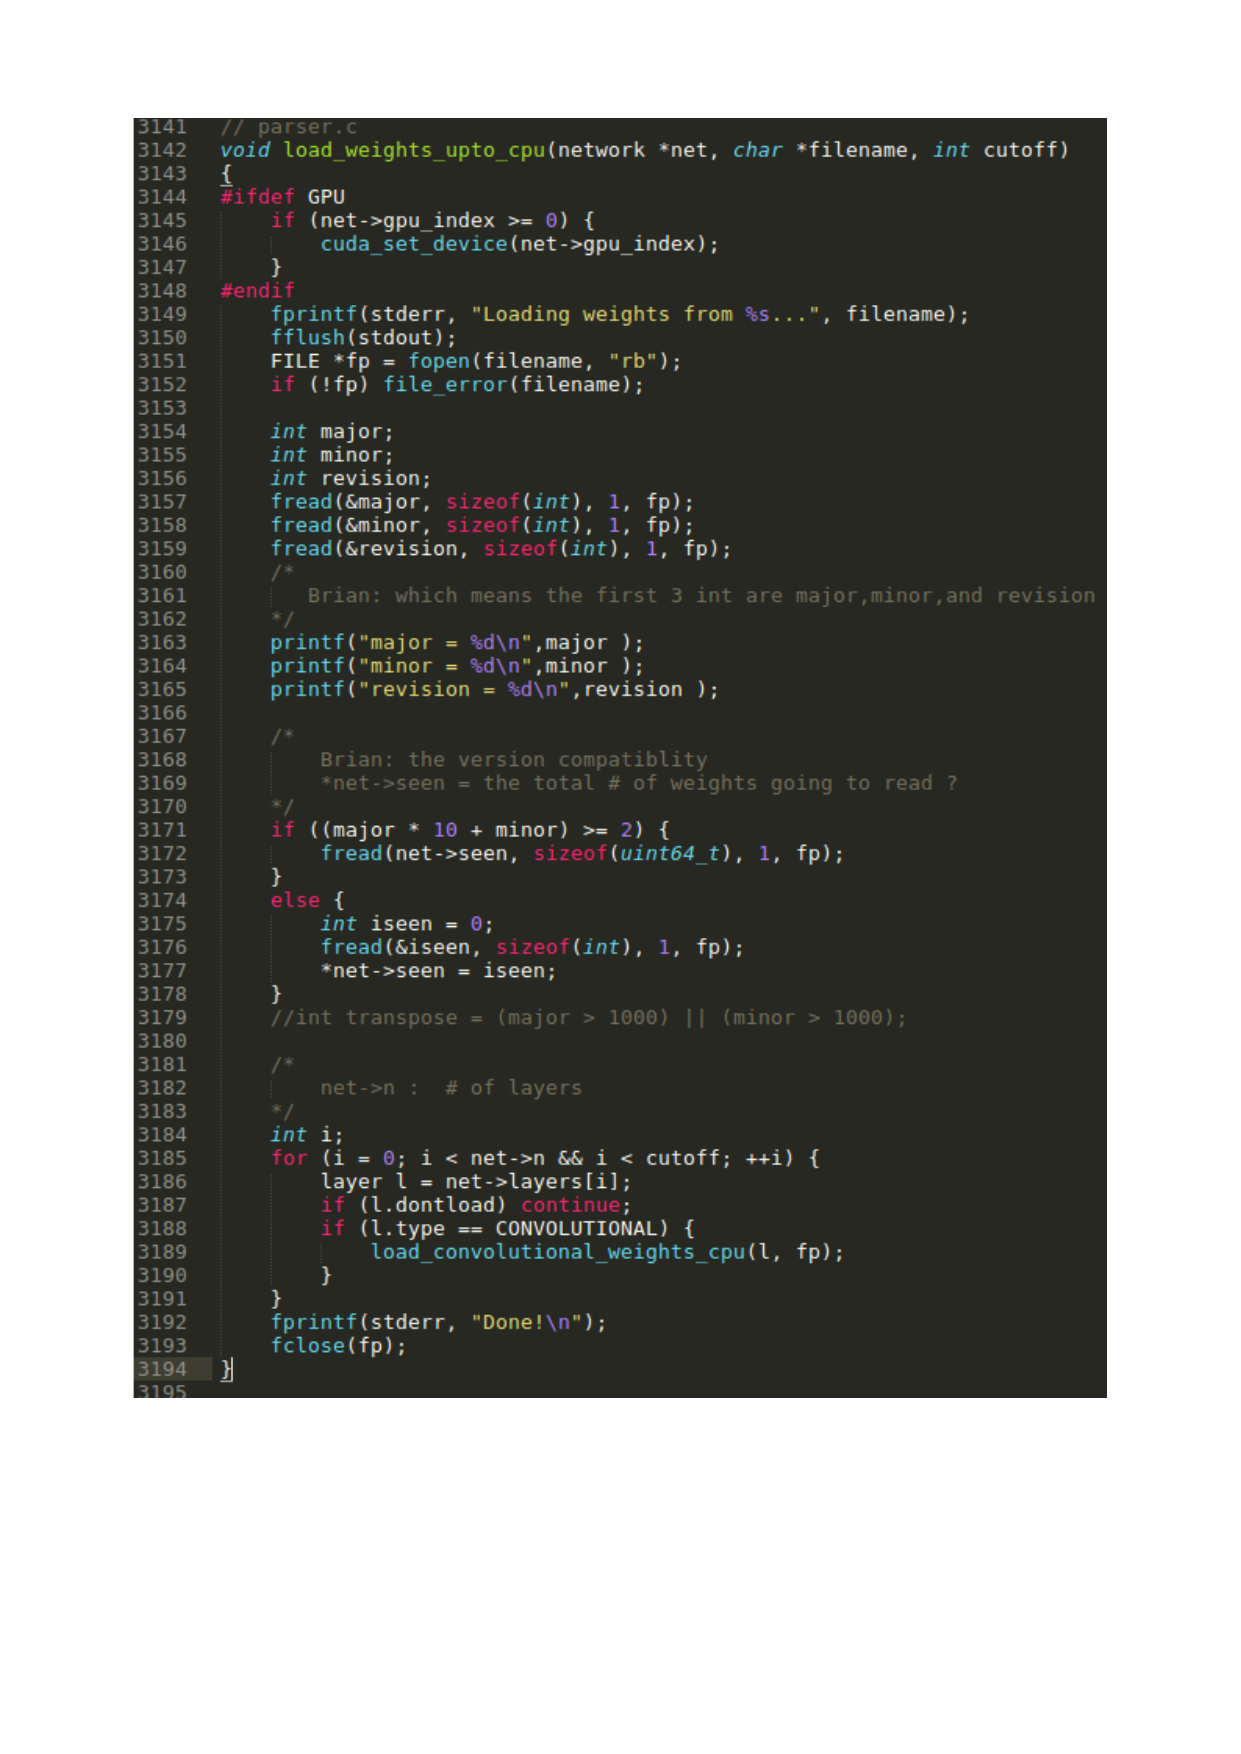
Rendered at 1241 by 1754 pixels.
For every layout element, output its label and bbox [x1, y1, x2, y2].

picture [133, 118, 1107, 1398]
